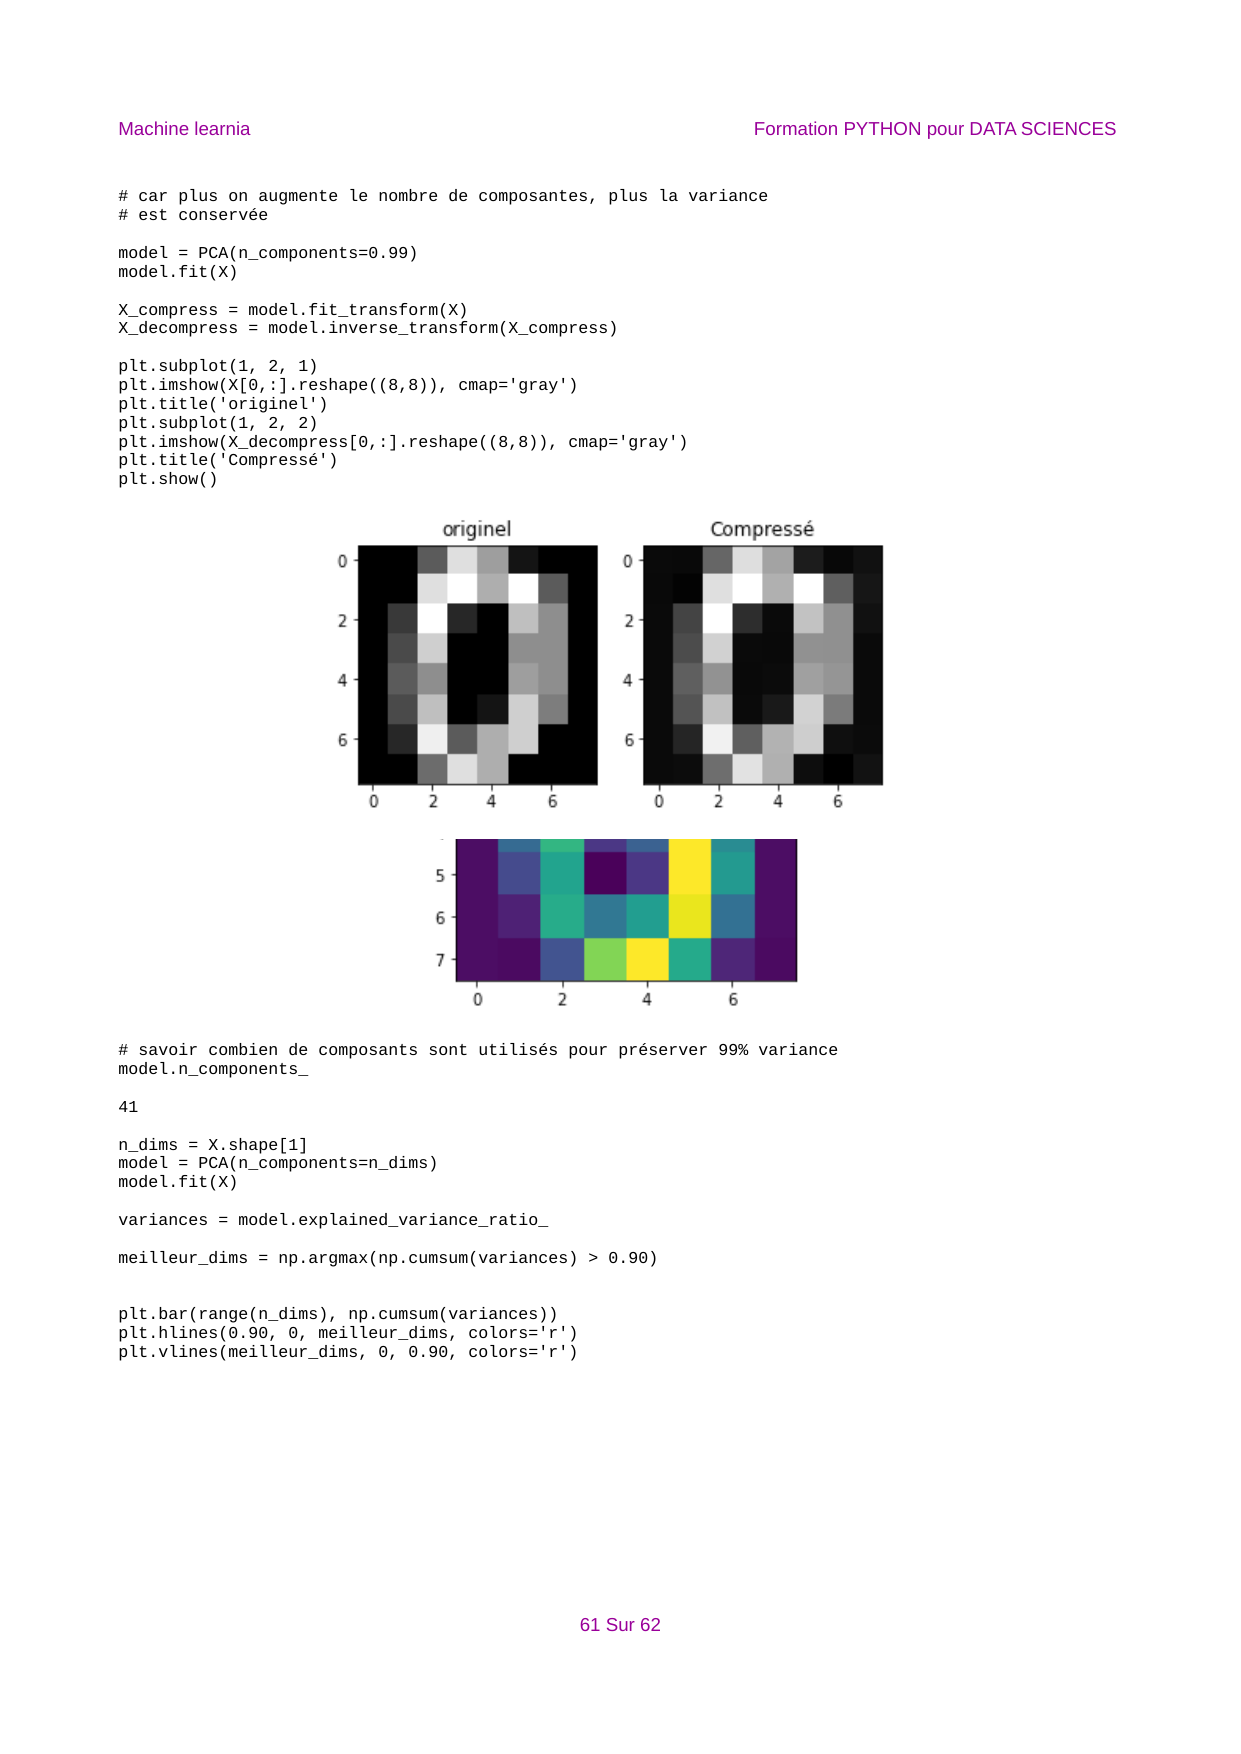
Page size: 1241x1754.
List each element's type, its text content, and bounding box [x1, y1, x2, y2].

text plt.hlines(0.90, 0, meilleur_dims, colors='r') [118, 1325, 1122, 1343]
text plt.title('originel') [118, 395, 1122, 414]
text plt.show() [118, 471, 1122, 490]
text plt.bar(range(n_dims), np.cumsum(variances)) [118, 1306, 1122, 1325]
text model.fit(X) [118, 263, 1122, 282]
text plt.imshow(X[0,:].reshape((8,8)), cmap='gray') [118, 377, 1122, 395]
text meilleur_dims = np.argmax(np.cumsum(variances) > 0.90) [118, 1249, 1122, 1268]
text 41 [118, 1098, 1122, 1117]
text variances = model.explained_variance_ratio_ [118, 1212, 1122, 1230]
text model.n_components_ [118, 1061, 1122, 1079]
text plt.subplot(1, 2, 1) [118, 358, 1122, 377]
text model.fit(X) [118, 1174, 1122, 1193]
text X_decompress = model.inverse_transform(X_compress) [118, 320, 1122, 339]
text plt.title('Compressé') [118, 452, 1122, 471]
text plt.vlines(meilleur_dims, 0, 0.90, colors='r') [118, 1343, 1122, 1362]
text model = PCA(n_components=0.99) [118, 244, 1122, 263]
text # car plus on augmente le nombre de composantes, plus la variance [118, 188, 1122, 207]
text plt.imshow(X_decompress[0,:].reshape((8,8)), cmap='gray') [118, 433, 1122, 452]
text model = PCA(n_components=n_dims) [118, 1155, 1122, 1174]
text X_compress = model.fit_transform(X) [118, 301, 1122, 320]
text n_dims = X.shape[1] [118, 1136, 1122, 1155]
text plt.subplot(1, 2, 2) [118, 414, 1122, 433]
text # est conservée [118, 207, 1122, 226]
picture [316, 508, 924, 1023]
text # savoir combien de composants sont utilisés pour préserver 99% variance [118, 1042, 1122, 1061]
